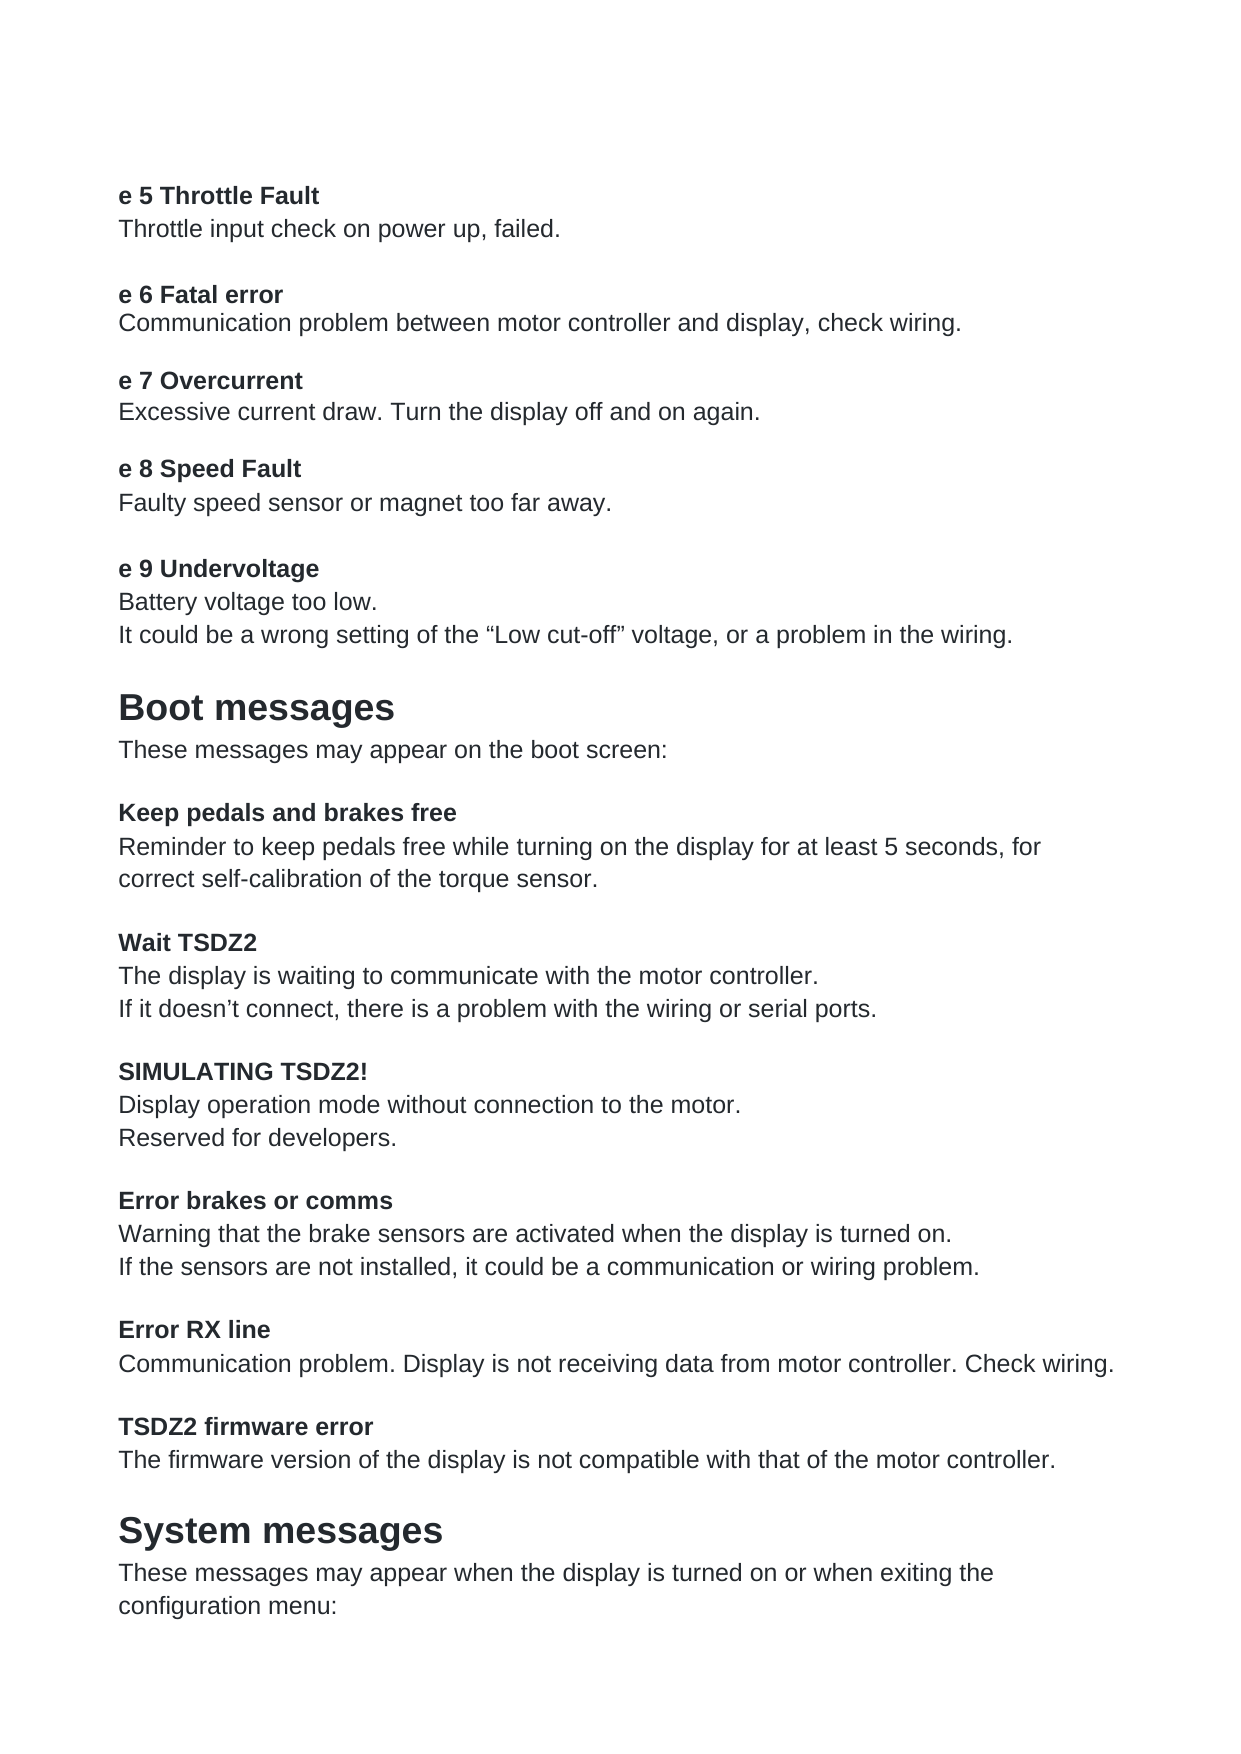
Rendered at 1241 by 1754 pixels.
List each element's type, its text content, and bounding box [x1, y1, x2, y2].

text If the sensors are not installed, it could be a communication or wiring problem. [118, 1252, 1122, 1281]
text Error brakes or comms [118, 1186, 1122, 1215]
text e 9 Undervoltage Battery voltage too low. [118, 553, 1122, 615]
text e 5 Throttle Fault [118, 181, 1122, 209]
text Wait TSDZ2 [118, 928, 1122, 956]
text e 6 Fatal error [118, 280, 1122, 308]
text It could be a wrong setting of the “Low cut-off” voltage, or a problem in the wiring. [118, 619, 1122, 648]
text TSDZ2 firmware error [118, 1412, 1122, 1441]
text These messages may appear when the display is turned on or when exiting the configuration menu: [118, 1558, 1122, 1619]
text Excessive current draw. Turn the display off and on again. [118, 397, 1122, 426]
text The display is waiting to communicate with the motor controller. [118, 961, 1122, 989]
text Keep pedals and brakes free [118, 798, 1122, 827]
text e 7 Overcurrent [118, 366, 1122, 395]
text Reminder to keep pedals free while turning on the display for at least 5 seconds, for correct self-calibration of the torque sensor. [118, 831, 1122, 893]
text These messages may appear on the boot screen: [118, 735, 1122, 764]
text Boot messages [118, 686, 1122, 729]
text Communication problem. Display is not receiving data from motor controller. Check wiring. [118, 1348, 1122, 1377]
text Display operation mode without connection to the motor. [118, 1090, 1122, 1119]
text SIMULATING TSDZ2! [118, 1057, 1122, 1086]
text If it doesn’t connect, there is a problem with the wiring or serial ports. [118, 994, 1122, 1022]
text Communication problem between motor controller and display, check wiring. [118, 308, 1122, 337]
text Reserved for developers. [118, 1123, 1122, 1152]
text Warning that the brake sensors are activated when the display is turned on. [118, 1219, 1122, 1248]
text Throttle input check on power up, failed. [118, 214, 1122, 242]
text The firmware version of the display is not compatible with that of the motor controller. [118, 1445, 1122, 1473]
text System messages [118, 1508, 1122, 1551]
text Error RX line [118, 1316, 1122, 1344]
text e 8 Speed Fault Faulty speed sensor or magnet too far away. [118, 454, 1122, 516]
